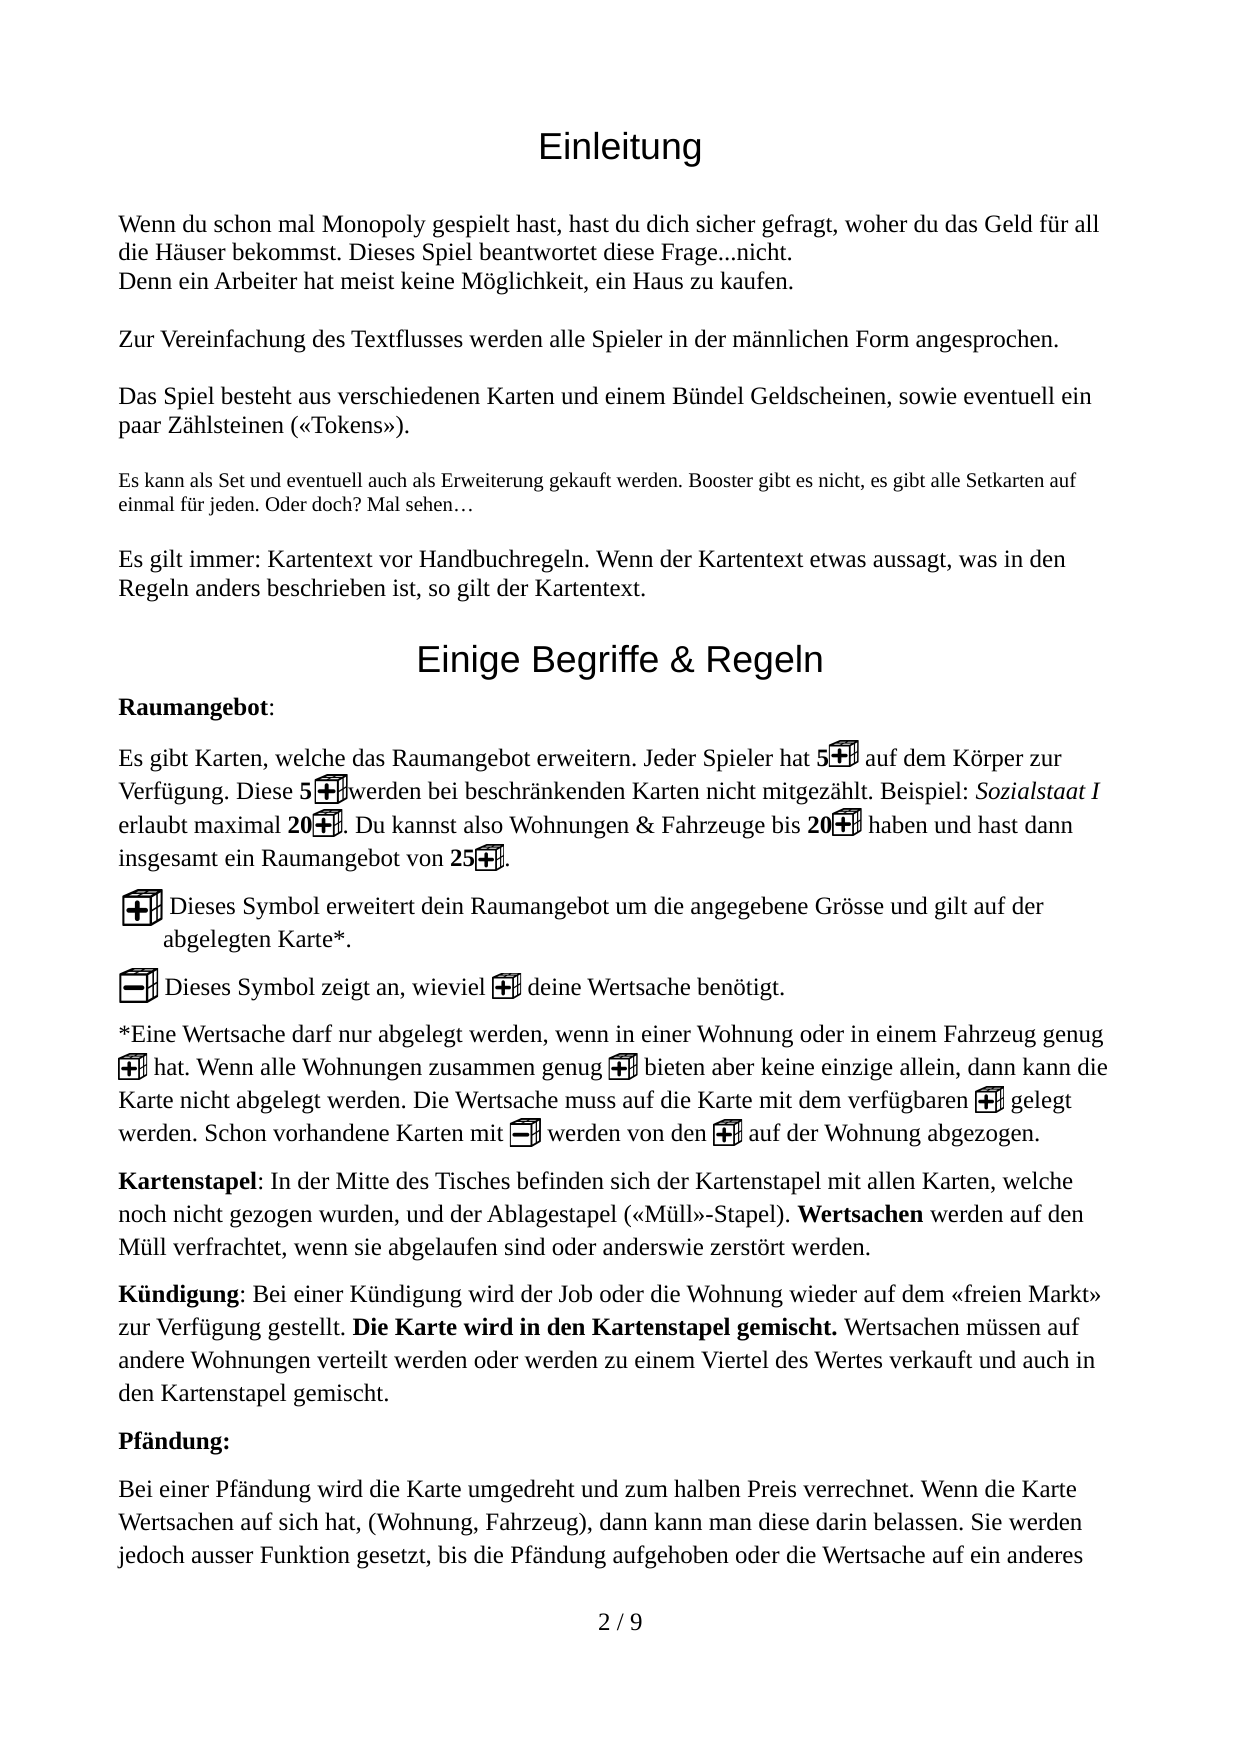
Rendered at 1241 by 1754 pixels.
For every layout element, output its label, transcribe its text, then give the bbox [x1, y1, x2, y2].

picture [828, 740, 859, 767]
picture [492, 973, 522, 999]
picture [509, 1118, 541, 1147]
picture [118, 1053, 148, 1080]
text Dieses Symbol zeigt an, wieviel deine Wertsache benötigt. [159, 972, 1122, 1000]
picture [475, 844, 504, 871]
text Raumangebot: [118, 692, 1122, 721]
text Denn ein Arbeiter hat meist keine Möglichkeit, ein Haus zu kaufen. [118, 266, 1122, 295]
picture [608, 1053, 638, 1080]
text Das Spiel besteht aus verschiedenen Karten und einem Bündel Geldscheinen, sowie eventuell ein paar Zählsteinen («Tokens»). [118, 381, 1122, 439]
subtitle Einleitung [118, 124, 1122, 167]
picture [975, 1086, 1004, 1113]
text Dieses Symbol erweitert dein Raumangebot um die angegebene Grösse und gilt auf der abgelegten Karte*. [118, 891, 1122, 953]
text *Eine Wertsache darf nur abgelegt werden, wenn in einer Wohnung oder in einem Fahrzeug genug hat. Wenn alle Wohnungen zusammen genug bieten aber keine einzige allein, dann kann die Karte nicht abgelegt werden. Die Wertsache muss auf die Karte mit dem verfügbaren gelegt werden. Schon vorhandene Karten mit werden von den auf der Wohnung abgezogen. [118, 1019, 1122, 1147]
picture [832, 808, 862, 836]
text Es gibt Karten, welche das Raumangebot erweitern. Jeder Spieler hat 5 auf dem Körper zur Verfügung. Diese 5 werden bei beschränkenden Karten nicht mitgezählt. Beispiel: Sozialstaat I erlaubt maximal 20. Du kannst also Wohnungen & Fahrzeuge bis 20 haben und hast dann insgesamt ein Raumangebot von 25. [118, 740, 1122, 872]
text Pfändung: [118, 1426, 1122, 1455]
picture [119, 968, 159, 1003]
subtitle Einige Begriffe & Regeln [118, 637, 1122, 680]
picture [312, 809, 343, 837]
text Zur Vereinfachung des Textflusses werden alle Spieler in der männlichen Form angesprochen. [118, 324, 1122, 352]
text Bei einer Pfändung wird die Karte umgedreht und zum halben Preis verrechnet. Wenn die Karte Wertsachen auf sich hat, (Wohnung, Fahrzeug), dann kann man diese darin belassen. Sie werden jedoch ausser Funktion gesetzt, bis die Pfändung aufgehoben oder die Wertsache auf ein anderes [118, 1474, 1122, 1568]
picture [314, 774, 348, 804]
text Kündigung: Bei einer Kündigung wird der Job oder die Wohnung wieder auf dem «freien Markt» zur Verfügung gestellt. Die Karte wird in den Kartenstapel gemischt. Wertsachen müssen auf andere Wohnungen verteilt werden oder werden zu einem Viertel des Wertes verkauft und auch in den Kartenstapel gemischt. [118, 1279, 1122, 1407]
text Es gilt immer: Kartentext vor Handbuchregeln. Wenn der Kartentext etwas aussagt, was in den Regeln anders beschrieben ist, so gilt der Kartentext. [118, 544, 1122, 602]
text Wenn du schon mal Monopoly gespielt hast, hast du dich sicher gefragt, woher du das Geld für all die Häuser bekommst. Dieses Spiel beantwortet diese Frage...nicht. [118, 209, 1122, 266]
picture [122, 889, 163, 926]
text Kartenstapel: In der Mitte des Tisches befinden sich der Kartenstapel mit allen Karten, welche noch nicht gezogen wurden, und der Ablagestapel («Müll»-Stapel). Wertsachen werden auf den Müll verfrachtet, wenn sie abgelaufen sind oder anderswie zerstört werden. [118, 1166, 1122, 1261]
picture [713, 1119, 743, 1146]
text Es kann als Set und eventuell auch als Erweiterung gekauft werden. Booster gibt es nicht, es gibt alle Setkarten auf einmal für jeden. Oder doch? Mal sehen… [118, 467, 1122, 516]
